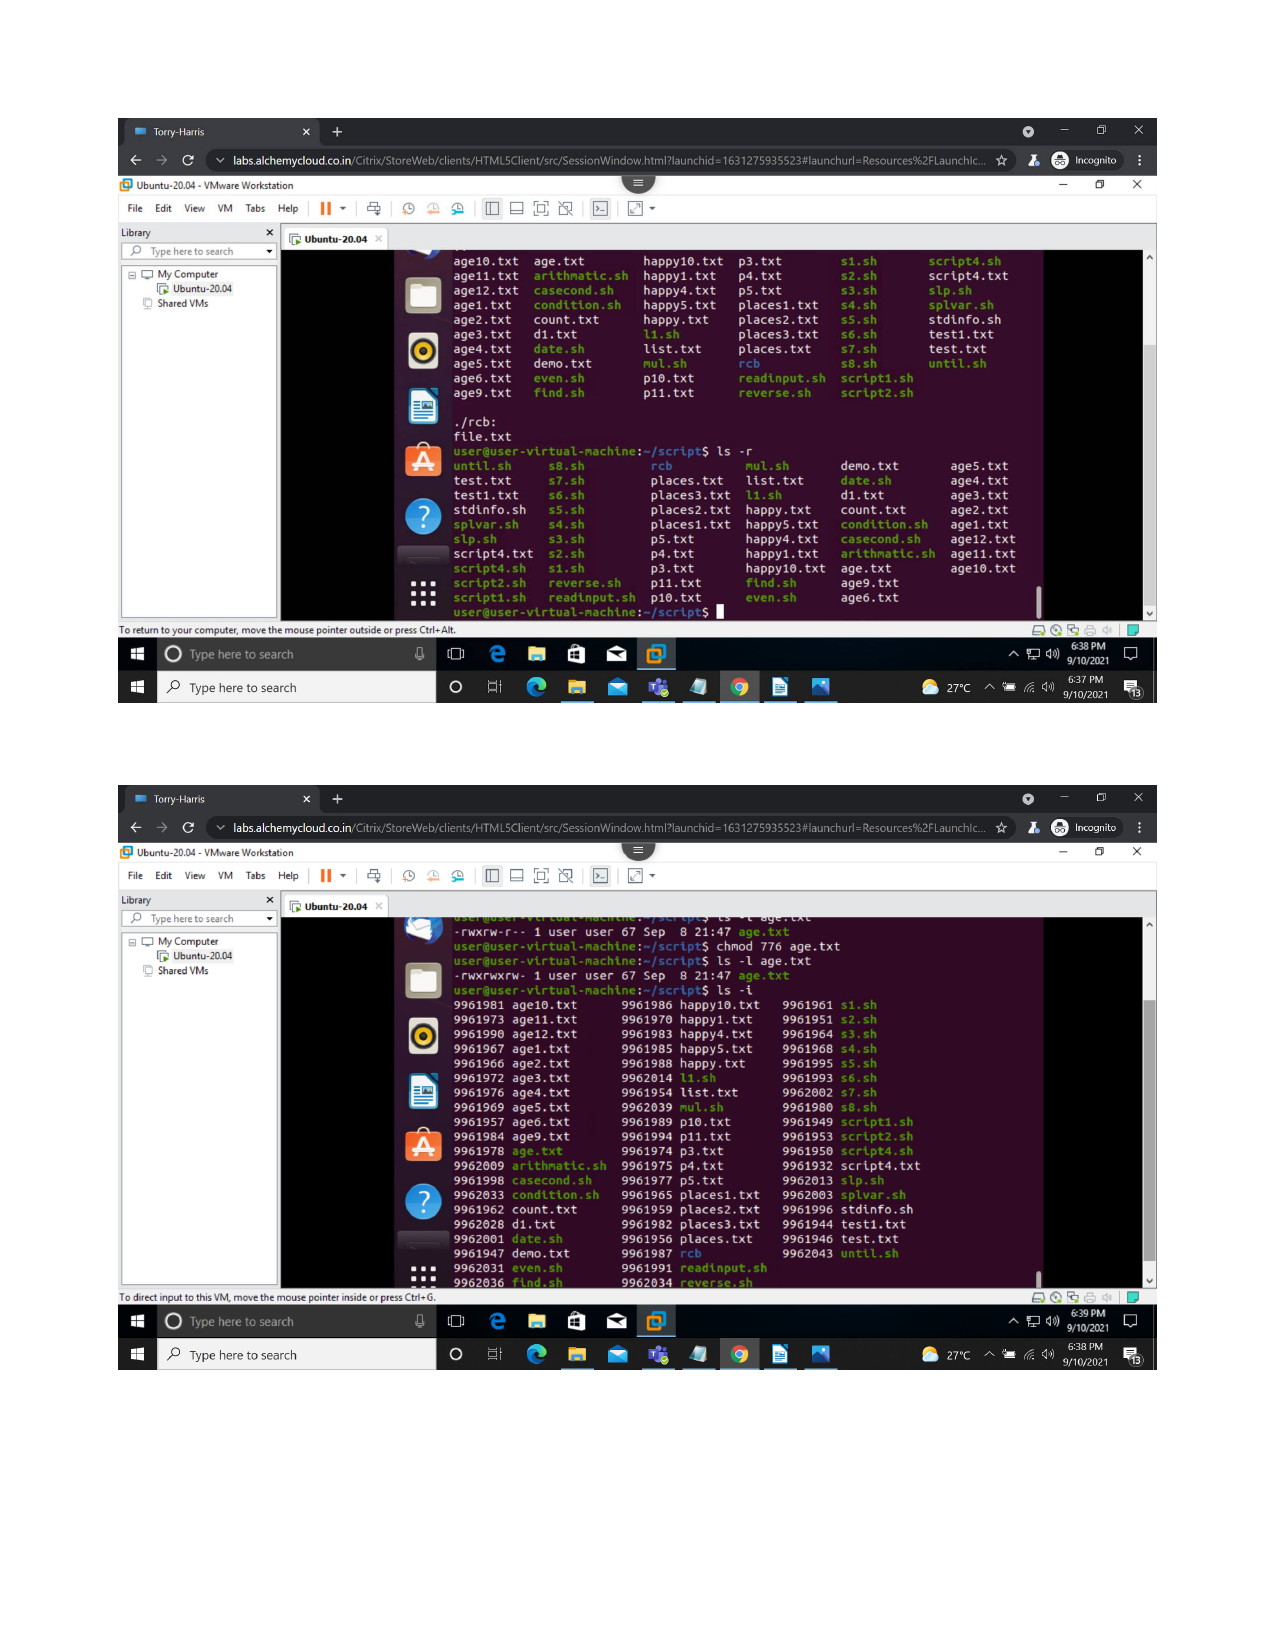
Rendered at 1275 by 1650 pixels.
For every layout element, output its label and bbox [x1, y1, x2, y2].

picture [118, 785, 1157, 1370]
picture [118, 118, 1157, 703]
